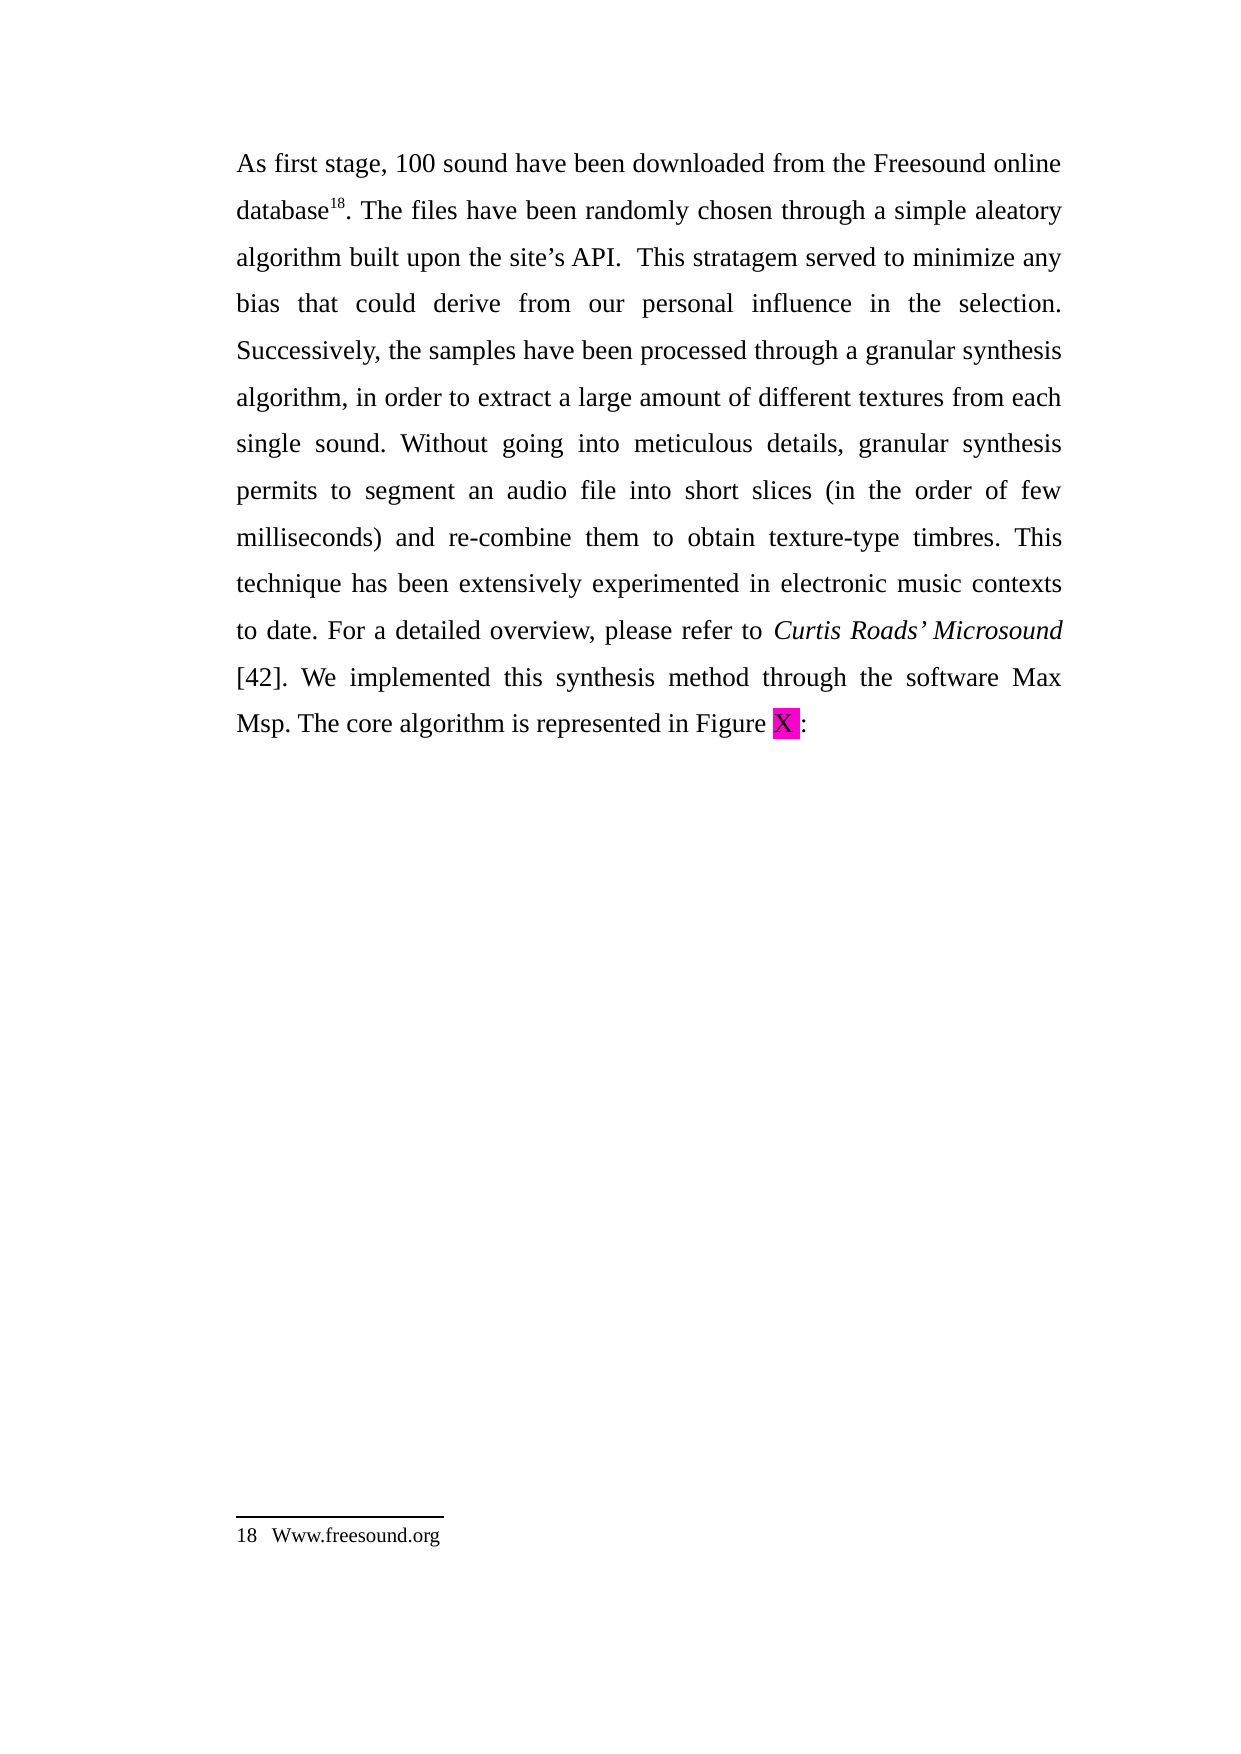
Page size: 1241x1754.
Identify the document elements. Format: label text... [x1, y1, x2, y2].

text As first stage, 100 sound have been downloaded from the Freesound online database. The files have been randomly chosen through a simple aleatory algorithm built upon the site’s API. This stratagem served to minimize any bias that could derive from our personal influence in the selection. Successively, the samples have been processed through a granular synthesis algorithm, in order to extract a large amount of different textures from each single sound. Without going into meticulous details, granular synthesis permits to segment an audio file into short slices (in the order of few milliseconds) and re-combine them to obtain texture-type timbres. This technique has been extensively experimented in electronic music contexts to date. For a detailed overview, please refer to Curtis Roads’ Microsound [42]. We implemented this synthesis method through the software Max Msp. The core algorithm is represented in Figure X : [236, 148, 1063, 739]
text Www.freesound.org [236, 1523, 1063, 1547]
